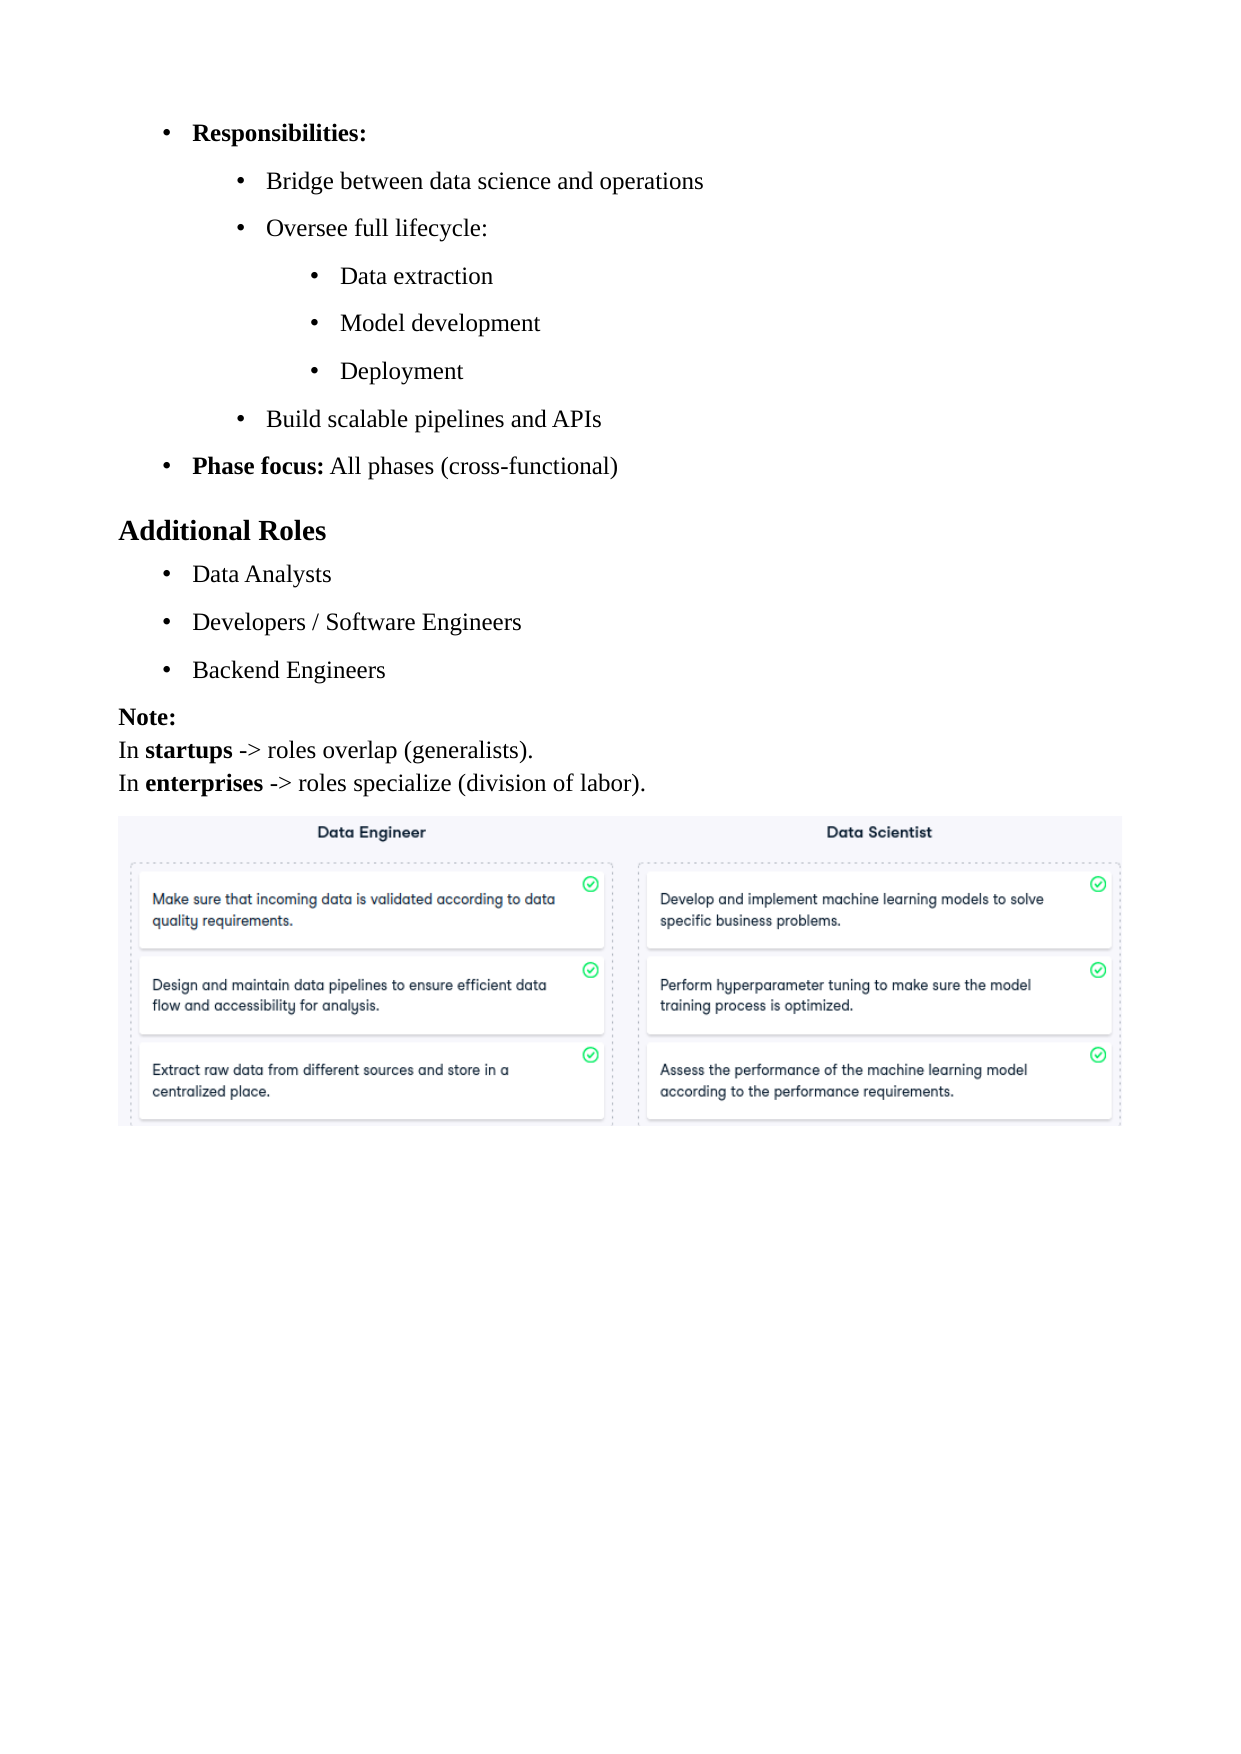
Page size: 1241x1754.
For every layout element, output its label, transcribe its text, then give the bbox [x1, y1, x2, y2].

list Deployment [310, 356, 1122, 385]
list Oversee full lifecycle: [236, 213, 1122, 242]
list Backend Engineers [162, 655, 1122, 683]
picture [118, 816, 1123, 1126]
list Responsibilities: [162, 118, 1122, 147]
text Note: In startups -> roles overlap (generalists). In enterprises -> roles specialize (division of labor). [118, 702, 1122, 797]
list Developers / Software Engineers [162, 607, 1122, 636]
list Bridge between data science and operations [236, 166, 1122, 194]
list Build scalable pipelines and APIs [236, 404, 1122, 432]
subtitle Additional Roles [118, 513, 1122, 547]
list Phase focus: All phases (cross-functional) [162, 451, 1122, 480]
list Data Analysts [162, 559, 1122, 588]
list Data extraction [310, 261, 1122, 290]
list Model development [310, 308, 1122, 337]
